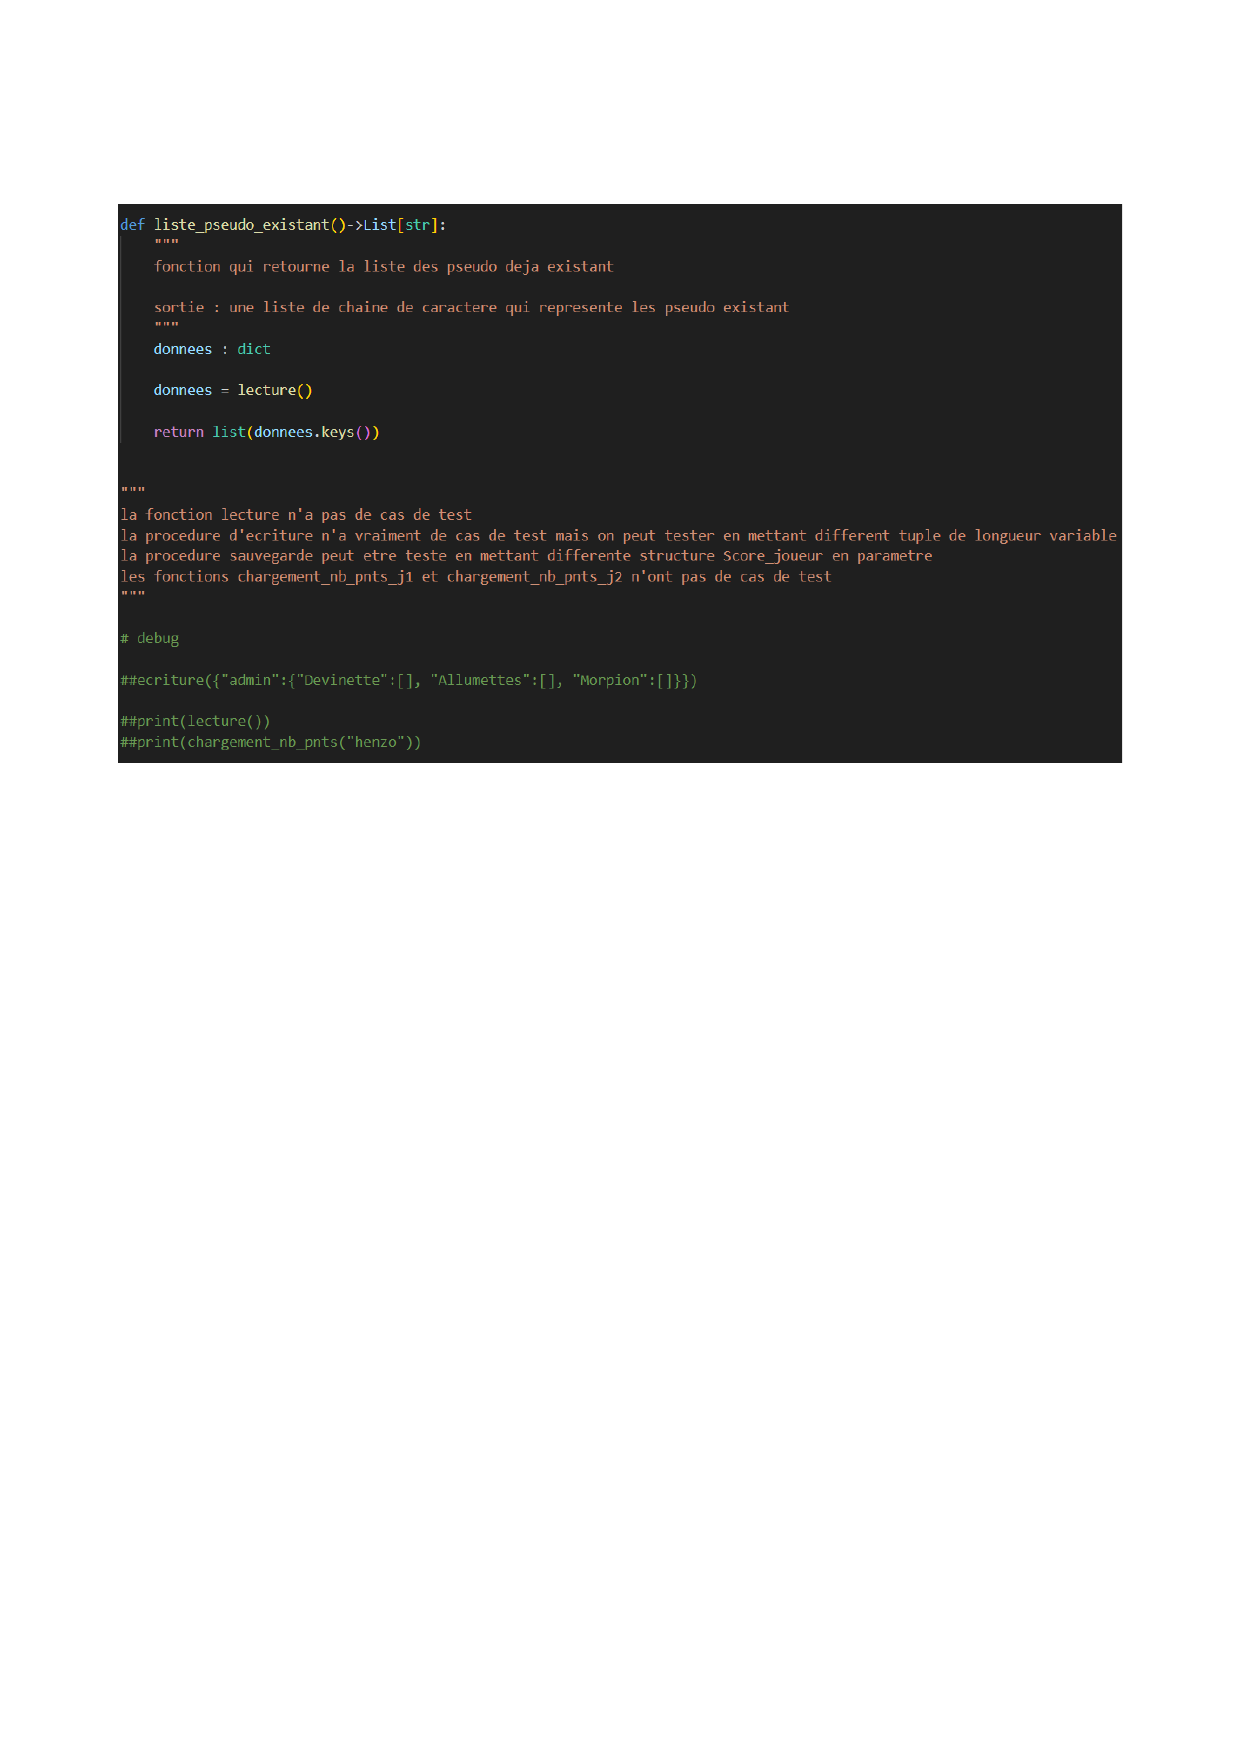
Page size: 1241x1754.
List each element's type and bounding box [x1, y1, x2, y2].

picture [118, 204, 1123, 763]
